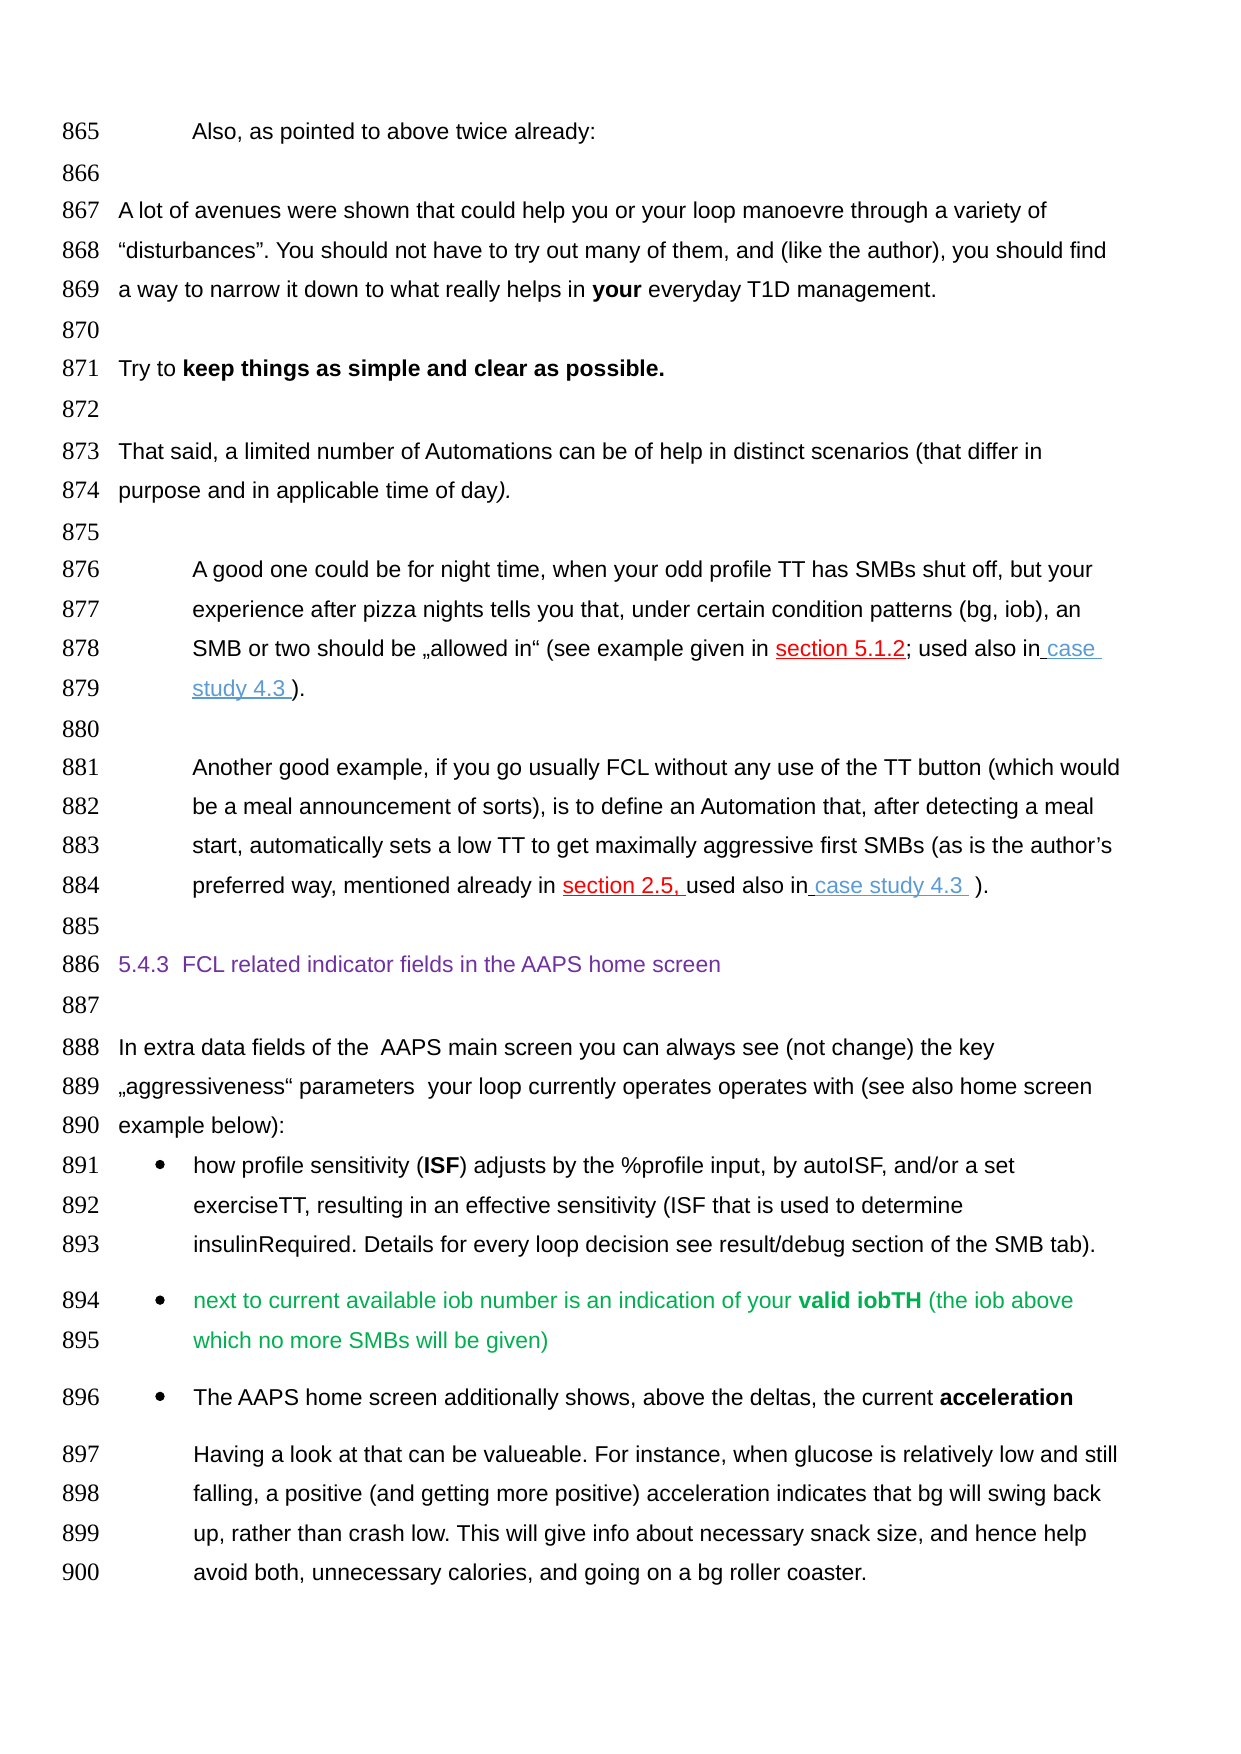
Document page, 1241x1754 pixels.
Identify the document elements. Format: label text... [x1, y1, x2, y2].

text Try to keep things as simple and clear as possible. [118, 355, 1122, 381]
list next to current available iob number is an indication of your valid iobTH (the iob above which no more SMBs will be given) [156, 1287, 1122, 1354]
text That said, a limited number of Automations can be of help in distinct scenarios (that differ in purpose and in applicable time of day). [118, 438, 1122, 503]
list how profile sensitivity (ISF) adjusts by the %profile input, by autoISF, and/or a set exerciseTT, resulting in an effective sensitivity (ISF that is used to determine insulinRequired. Details for every loop decision see result/debug section of the SMB tab). [156, 1152, 1122, 1258]
text In extra data fields of the AAPS main screen you can always see (not change) the key „aggressiveness“ parameters your loop currently operates operates with (see also home screen example below): [118, 1033, 1122, 1139]
text A lot of avenues were shown that could help you or your loop manoevre through a variety of “disturbances”. You should not have to try out many of them, and (like the author), you should find a way to narrow it down to what really helps in your everyday T1D management. [118, 197, 1122, 302]
text Also, as pointed to above twice already: [192, 118, 1122, 144]
text Another good example, if you go usually FCL without any use of the TT button (which would be a meal announcement of sorts), is to define an Automation that, after detecting a meal start, automatically sets a low TT to get maximally aggressive first SMBs (as is the author’s preferred way, mentioned already in section 2.5, used also in case study 4.3 ). [192, 753, 1122, 898]
list Having a look at that can be valueable. For instance, when glucose is relatively low and still falling, a positive (and getting more positive) acceleration indicates that bg will swing back up, rather than crash low. This will give info about necessary snack size, and hence help avoid both, unnecessary calories, and going on a bg roller coaster. [193, 1441, 1122, 1585]
text 5.4.3 FCL related indicator fields in the AAPS home screen [118, 951, 1122, 977]
text A good one could be for night time, when your odd profile TT has SMBs shut off, but your experience after pizza nights tells you that, under certain condition patterns (bg, iob), an SMB or two should be „allowed in“ (see example given in section 5.1.2; used also in case study 4.3 ). [192, 556, 1122, 701]
list The AAPS home screen additionally shows, above the deltas, the current acceleration [156, 1384, 1122, 1411]
